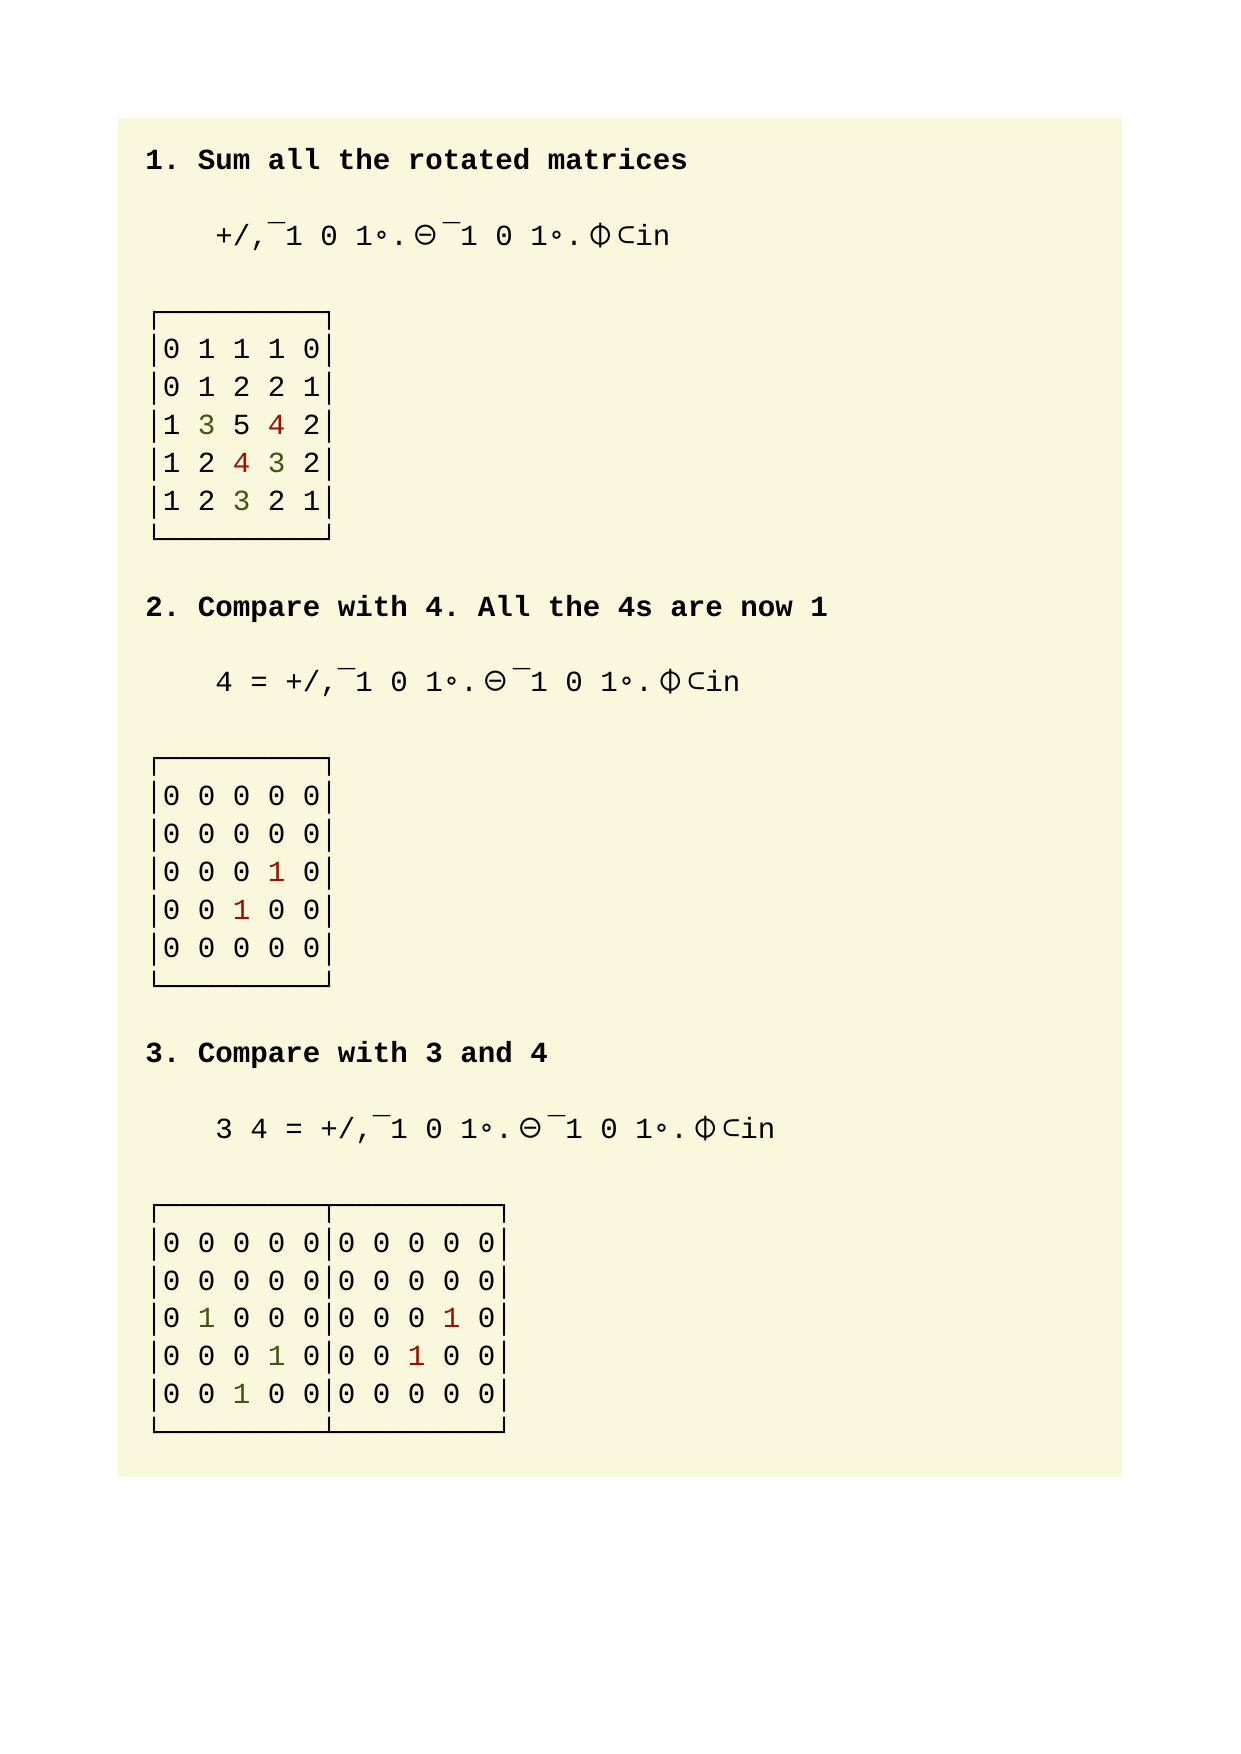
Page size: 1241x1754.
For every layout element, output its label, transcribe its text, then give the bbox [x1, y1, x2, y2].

text +/,¯1 0 1∘.⊖¯1 0 1∘.⌽⊂in [118, 194, 1122, 232]
text ┌─────────┬─────────┐ [118, 1163, 1122, 1201]
text │0 0 1 0 0│0 0 0 0 0│ [118, 1352, 1122, 1390]
text 4 = +/,¯1 0 1∘.⊖¯1 0 1∘.⌽⊂in [118, 641, 1122, 678]
text │0 1 0 0 0│0 0 0 1 0│ [118, 1277, 1122, 1314]
text │0 1 1 1 0│ [118, 308, 1122, 346]
text 3. Compare with 3 and 4 [118, 1011, 1122, 1049]
text │0 0 0 0 0│ [118, 754, 1122, 792]
text ┌─────────┐ [118, 716, 1122, 754]
text 2. Compare with 4. All the 4s are now 1 [118, 565, 1122, 603]
text └─────────┘ [118, 944, 1122, 1004]
text │0 0 0 0 0│0 0 0 0 0│ [118, 1201, 1122, 1239]
text │0 0 0 1 0│ [118, 830, 1122, 868]
text └─────────┴─────────┘ [118, 1390, 1122, 1477]
text │0 0 1 0 0│ [118, 868, 1122, 906]
text │0 0 0 0 0│ [118, 906, 1122, 944]
text ┌─────────┐ [118, 270, 1122, 308]
text │1 3 5 4 2│ [118, 383, 1122, 421]
text 3 4 = +/,¯1 0 1∘.⊖¯1 0 1∘.⌽⊂in [118, 1087, 1122, 1125]
text │0 1 2 2 1│ [118, 346, 1122, 383]
text └─────────┘ [118, 497, 1122, 557]
text │0 0 0 0 0│ [118, 792, 1122, 830]
text │1 2 3 2 1│ [118, 459, 1122, 497]
text │1 2 4 3 2│ [118, 421, 1122, 459]
text │0 0 0 0 0│0 0 0 0 0│ [118, 1239, 1122, 1277]
text 1. Sum all the rotated matrices [118, 118, 1122, 156]
text │0 0 0 1 0│0 0 1 0 0│ [118, 1314, 1122, 1352]
